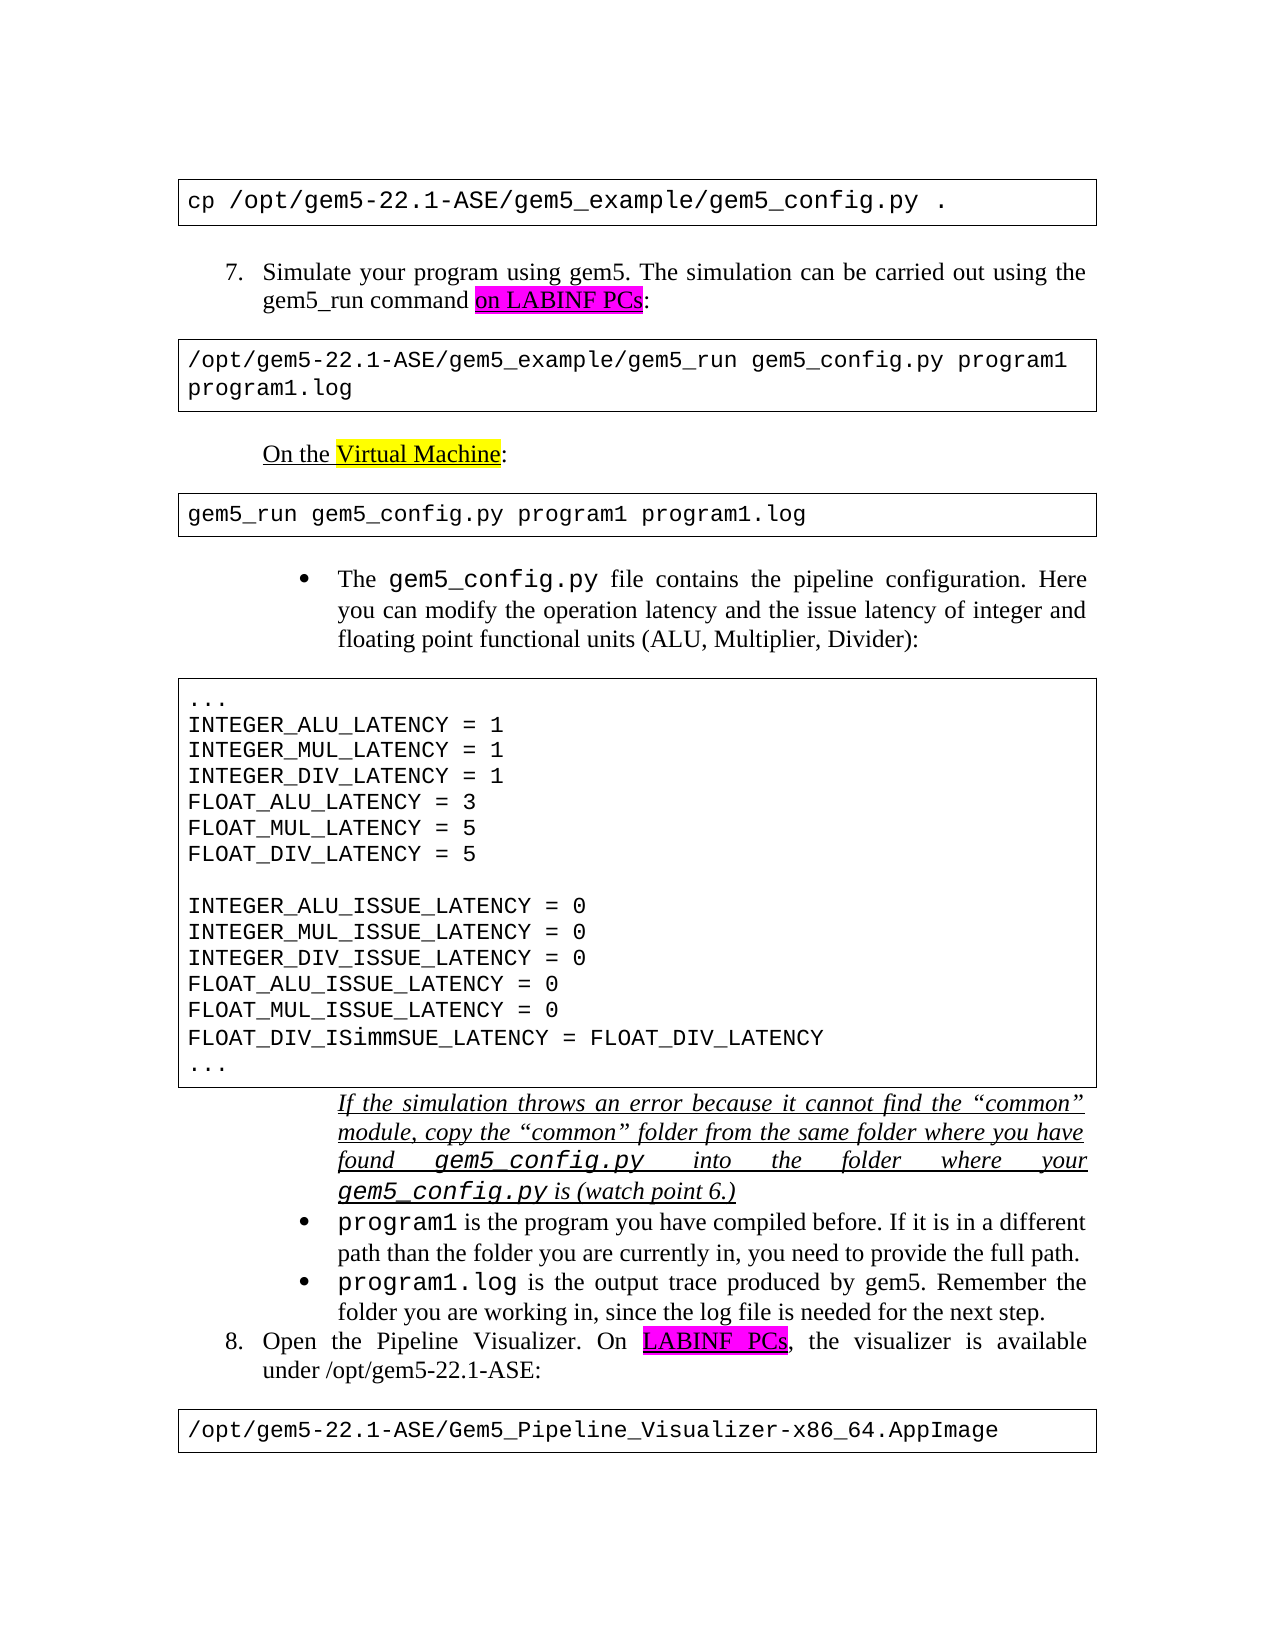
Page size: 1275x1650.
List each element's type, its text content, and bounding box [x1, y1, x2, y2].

list program1 is the program you have compiled before. If it is in a different path than the folder you are currently in, you need to provide the full path. [300, 1207, 1087, 1267]
list Open the Pipeline Visualizer. On LABINF PCs, the visualizer is available under /opt/gem5-22.1-ASE: [225, 1326, 1087, 1384]
text INTEGER_ALU_LATENCY = 1 [187, 713, 1087, 739]
text INTEGER_MUL_LATENCY = 1 [187, 739, 1087, 765]
text FLOAT_MUL_ISSUE_LATENCY = 0 [187, 998, 1087, 1024]
list Simulate your program using gem5. The simulation can be carried out using the gem5_run command on LABINF PCs: [225, 257, 1087, 314]
list gem5_config.py is (watch point 6.) [337, 1172, 1087, 1207]
text /opt/gem5-22.1-ASE/gem5_example/gem5_run gem5_config.py program1 program1.log [179, 340, 1096, 411]
text INTEGER_ALU_ISSUE_LATENCY = 0 [187, 894, 1087, 920]
text gem5_run gem5_config.py program1 program1.log [179, 494, 1096, 536]
text /opt/gem5-22.1-ASE/Gem5_Pipeline_Visualizer-x86_64.AppImage [179, 1410, 1096, 1452]
text INTEGER_MUL_ISSUE_LATENCY = 0 [187, 920, 1087, 946]
text FLOAT_MUL_LATENCY = 5 [187, 817, 1087, 843]
text INTEGER_DIV_LATENCY = 1 [187, 765, 1087, 791]
list On the Virtual Machine: [262, 439, 1087, 468]
list cp /opt/gem5-22.1-ASE/gem5_example/gem5_config.py . [179, 180, 1096, 225]
text ... [179, 1043, 1096, 1087]
text FLOAT_ALU_LATENCY = 3 [187, 791, 1087, 817]
text INTEGER_DIV_ISSUE_LATENCY = 0 [187, 946, 1087, 972]
text FLOAT_ALU_ISSUE_LATENCY = 0 [187, 972, 1087, 998]
text FLOAT_DIV_LATENCY = 5 [187, 843, 1087, 868]
text ... [179, 679, 1096, 713]
list The gem5_config.py file contains the pipeline configuration. Here you can modify the operation latency and the issue latency of integer and floating point functional units (ALU, Multiplier, Divider): [300, 564, 1087, 653]
text FLOAT_DIV_ISimmSUE_LATENCY = FLOAT_DIV_LATENCY [187, 1024, 1087, 1043]
list program1.log is the output trace produced by gem5. Remember the folder you are working in, since the log file is needed for the next step. [300, 1267, 1087, 1326]
list If the simulation throws an error because it cannot find the “common” module, copy the “common” folder from the same folder where you have found gem5_config.py into the folder where your [337, 1088, 1087, 1170]
